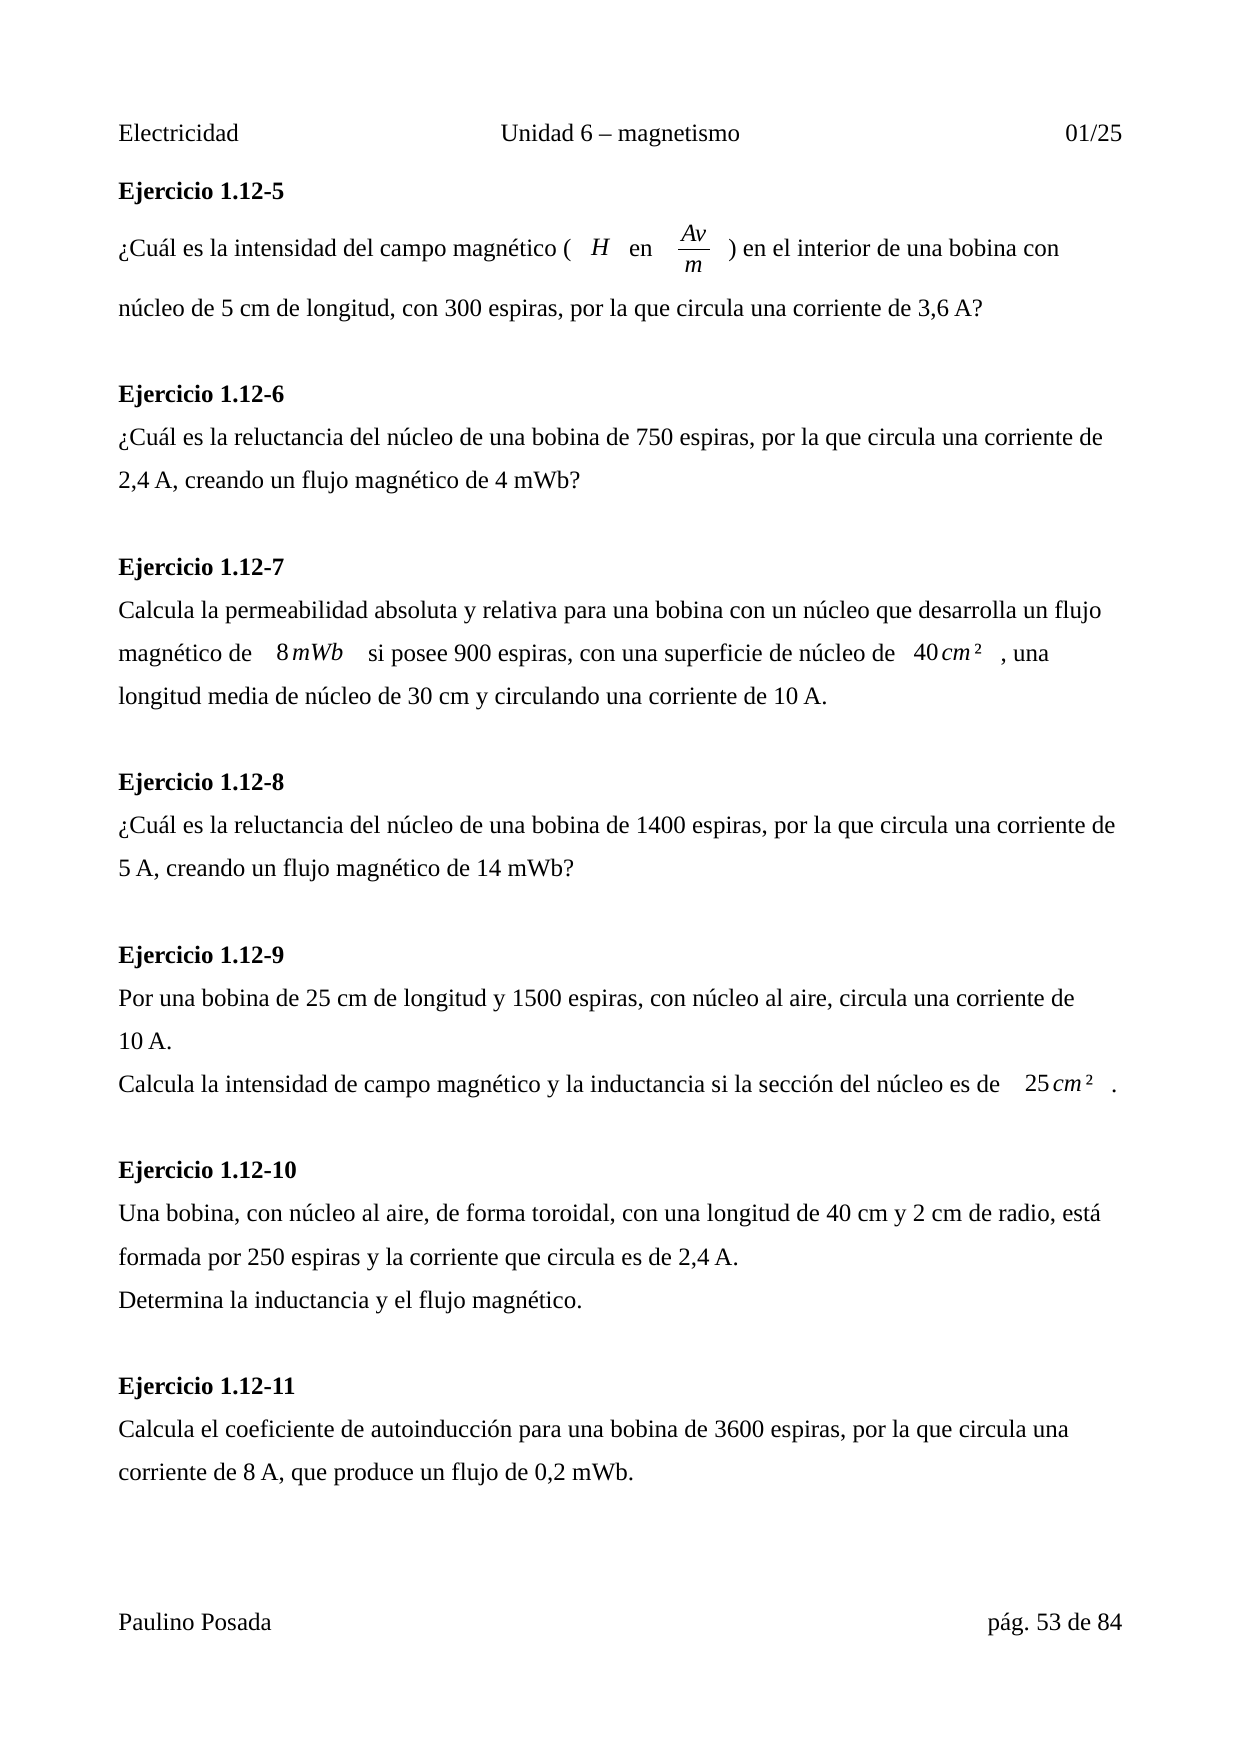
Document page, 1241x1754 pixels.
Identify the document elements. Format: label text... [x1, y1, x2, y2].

text ¿Cuál es la reluctancia del núcleo de una bobina de 1400 espiras, por la que circula una corriente de 5 A, creando un flujo magnético de 14 mWb? [118, 810, 1122, 882]
text 10 A. [118, 1026, 1122, 1055]
text Una bobina, con núcleo al aire, de forma toroidal, con una longitud de 40 cm y 2 cm de radio, está formada por 250 espiras y la corriente que circula es de 2,4 A. [118, 1198, 1122, 1270]
text Calcula la intensidad de campo magnético y la inductancia si la sección del núcleo es de . [118, 1069, 1122, 1098]
text ¿Cuál es la intensidad del campo magnético (en ) en el interior de una bobina con núcleo de 5 cm de longitud, con 300 espiras, por la que circula una corriente de 3,6 A? [118, 219, 1122, 322]
text Ejercicio 1.12-11 [118, 1371, 1122, 1400]
text Ejercicio 1.12-5 [118, 176, 1122, 205]
text Ejercicio 1.12-6 [118, 379, 1122, 408]
text Determina la inductancia y el flujo magnético. [118, 1285, 1122, 1313]
text Ejercicio 1.12-7 [118, 552, 1122, 580]
text Por una bobina de 25 cm de longitud y 1500 espiras, con núcleo al aire, circula una corriente de [118, 983, 1122, 1012]
text Calcula la permeabilidad absoluta y relativa para una bobina con un núcleo que desarrolla un flujo magnético de si posee 900 espiras, con una superficie de núcleo de, una longitud media de núcleo de 30 cm y circulando una corriente de 10 A. [118, 595, 1122, 710]
text Ejercicio 1.12-9 [118, 940, 1122, 968]
text Ejercicio 1.12-8 [118, 767, 1122, 796]
text Ejercicio 1.12-10 [118, 1155, 1122, 1184]
text ¿Cuál es la reluctancia del núcleo de una bobina de 750 espiras, por la que circula una corriente de 2,4 A, creando un flujo magnético de 4 mWb? [118, 422, 1122, 494]
text Calcula el coeficiente de autoinducción para una bobina de 3600 espiras, por la que circula una corriente de 8 A, que produce un flujo de 0,2 mWb. [118, 1414, 1122, 1486]
